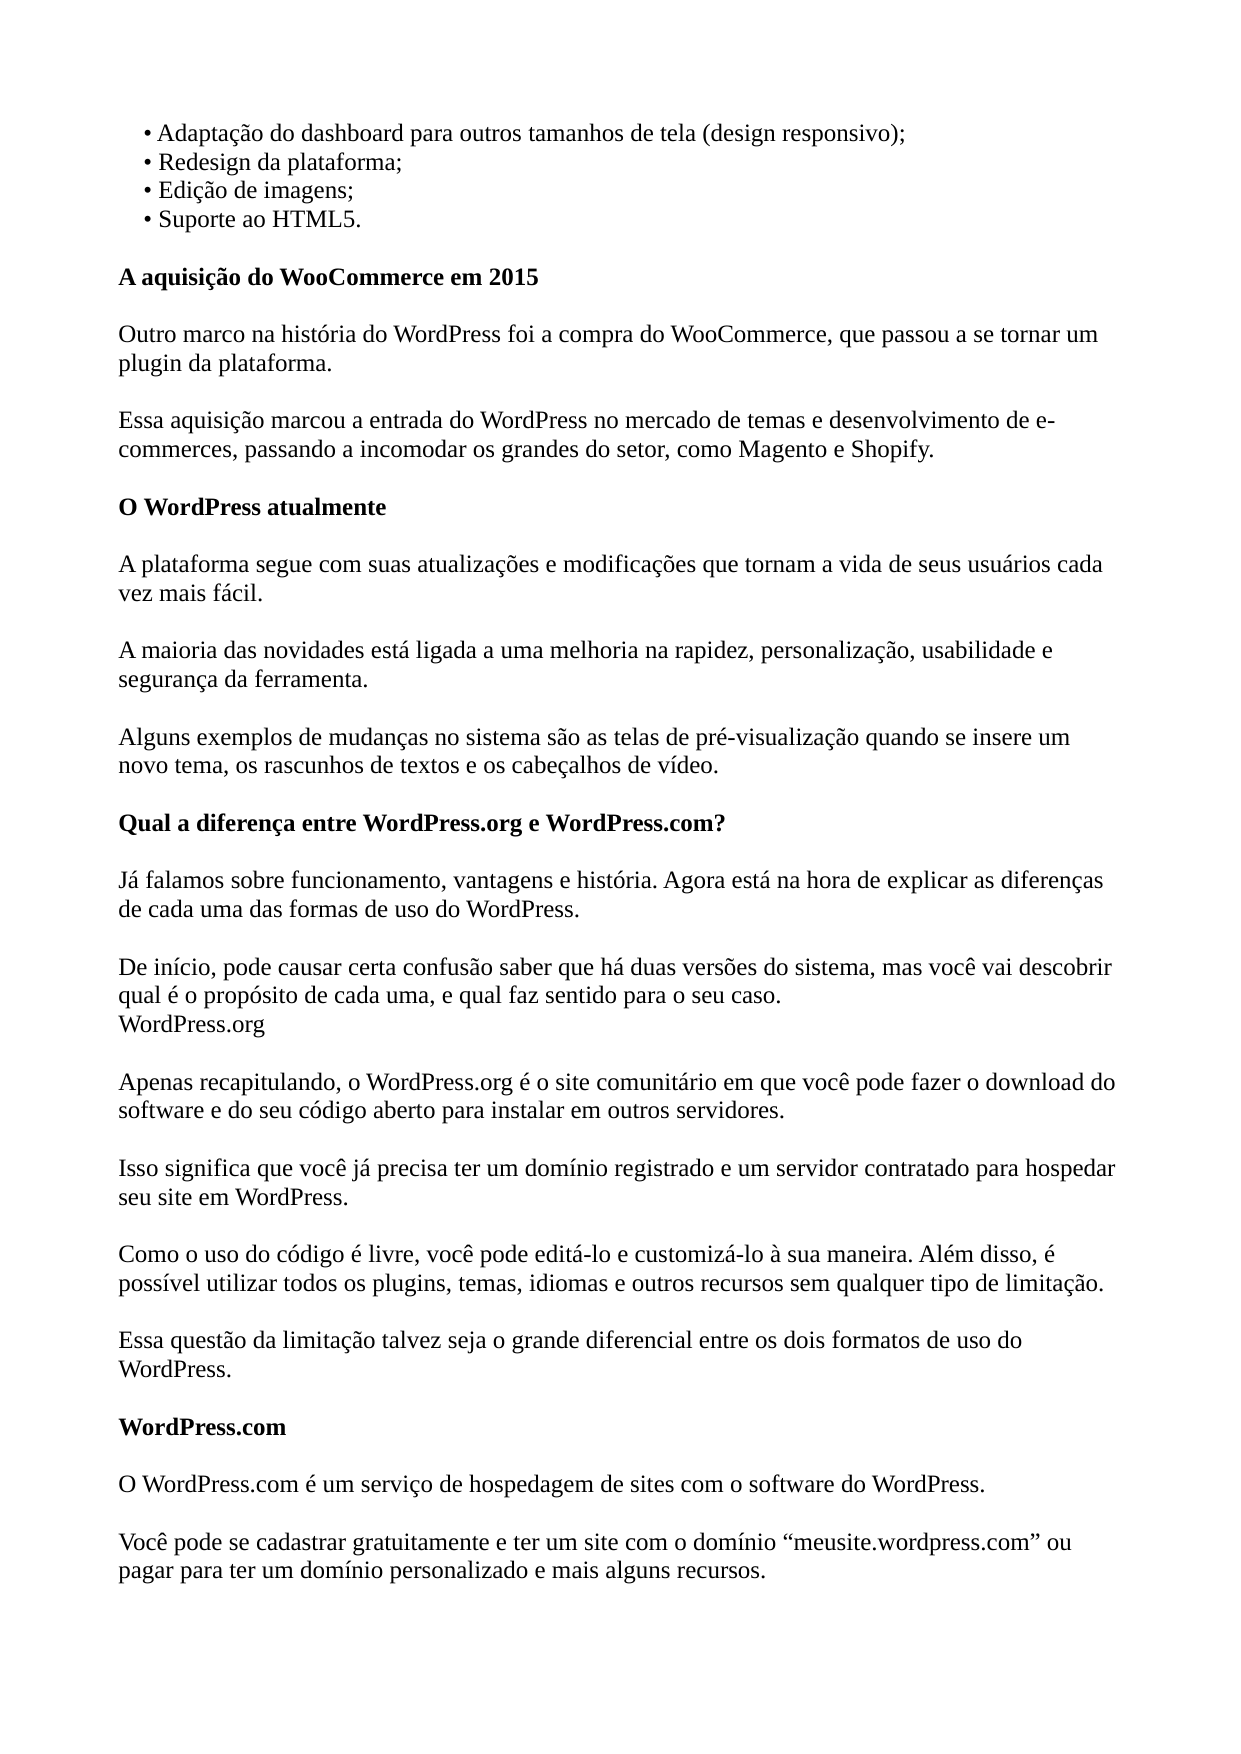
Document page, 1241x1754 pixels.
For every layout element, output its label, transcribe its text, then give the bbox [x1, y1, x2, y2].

text • Suporte ao HTML5. [118, 204, 1122, 233]
text Essa aquisição marcou a entrada do WordPress no mercado de temas e desenvolvimento de e-commerces, passando a incomodar os grandes do setor, como Magento e Shopify. [118, 406, 1122, 463]
text De início, pode causar certa confusão saber que há duas versões do sistema, mas você vai descobrir qual é o propósito de cada uma, e qual faz sentido para o seu caso. [118, 952, 1122, 1009]
text Outro marco na história do WordPress foi a compra do WooCommerce, que passou a se tornar um plugin da plataforma. [118, 319, 1122, 377]
text Você pode se cadastrar gratuitamente e ter um site com o domínio “meusite.wordpress.com” ou pagar para ter um domínio personalizado e mais alguns recursos. [118, 1527, 1122, 1584]
text Como o uso do código é livre, você pode editá-lo e customizá-lo à sua maneira. Além disso, é possível utilizar todos os plugins, temas, idiomas e outros recursos sem qualquer tipo de limitação. [118, 1239, 1122, 1297]
text WordPress.com [118, 1412, 1122, 1441]
text Já falamos sobre funcionamento, vantagens e história. Agora está na hora de explicar as diferenças de cada uma das formas de uso do WordPress. [118, 866, 1122, 923]
text O WordPress.com é um serviço de hospedagem de sites com o software do WordPress. [118, 1469, 1122, 1498]
text Isso significa que você já precisa ter um domínio registrado e um servidor contratado para hospedar seu site em WordPress. [118, 1153, 1122, 1211]
text Qual a diferença entre WordPress.org e WordPress.com? [118, 808, 1122, 837]
text WordPress.org [118, 1009, 1122, 1038]
text Alguns exemplos de mudanças no sistema são as telas de pré-visualização quando se insere um novo tema, os rascunhos de textos e os cabeçalhos de vídeo. [118, 722, 1122, 779]
text O WordPress atualmente [118, 492, 1122, 521]
text • Edição de imagens; [118, 176, 1122, 204]
text A plataforma segue com suas atualizações e modificações que tornam a vida de seus usuários cada vez mais fácil. [118, 549, 1122, 607]
text A aquisição do WooCommerce em 2015 [118, 262, 1122, 291]
text A maioria das novidades está ligada a uma melhoria na rapidez, personalização, usabilidade e segurança da ferramenta. [118, 636, 1122, 693]
text • Adaptação do dashboard para outros tamanhos de tela (design responsivo); [118, 118, 1122, 147]
text Essa questão da limitação talvez seja o grande diferencial entre os dois formatos de uso do WordPress. [118, 1326, 1122, 1383]
text • Redesign da plataforma; [118, 147, 1122, 176]
text Apenas recapitulando, o WordPress.org é o site comunitário em que você pode fazer o download do software e do seu código aberto para instalar em outros servidores. [118, 1067, 1122, 1124]
